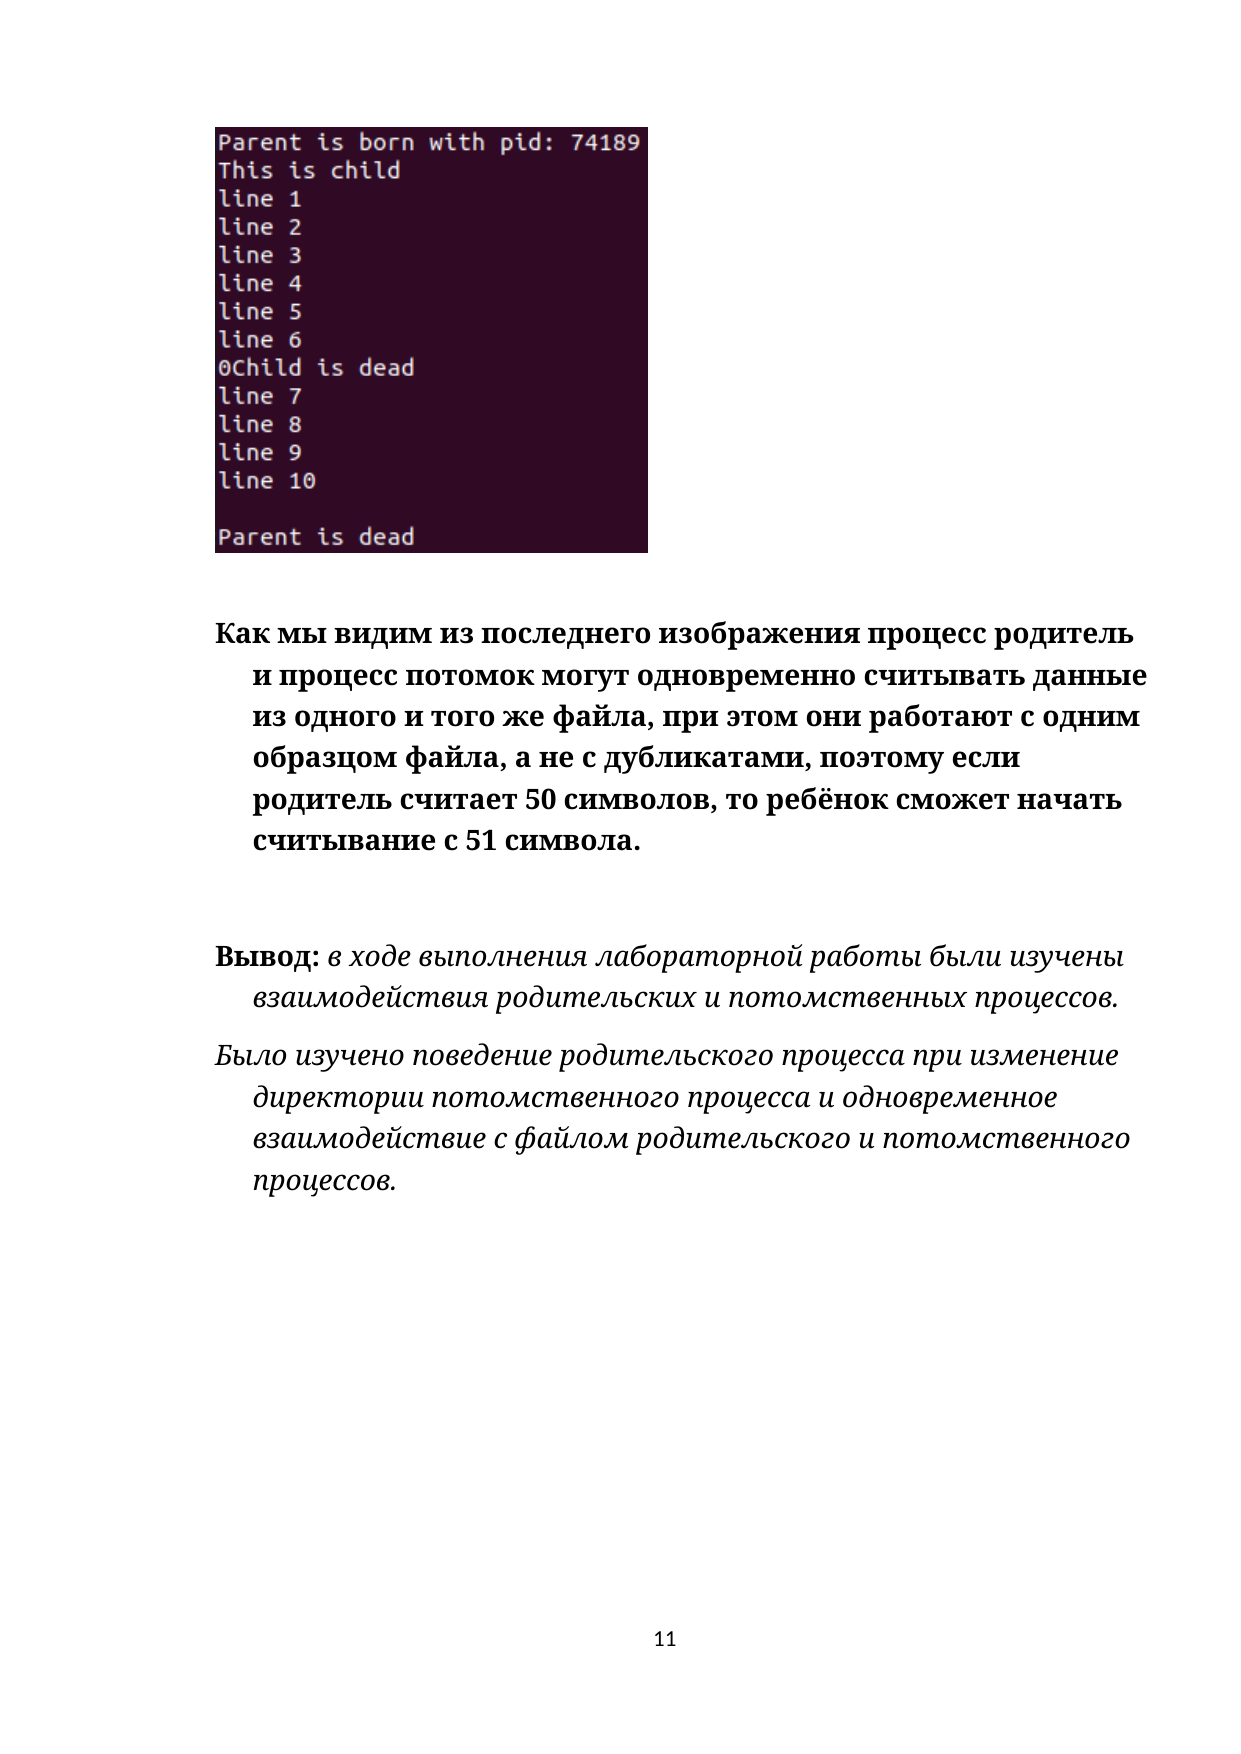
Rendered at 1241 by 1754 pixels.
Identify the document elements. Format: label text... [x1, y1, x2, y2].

text Вывод: в ходе выполнения лабораторной работы были изучены взаимодействия родительских и потомственных процессов. [215, 936, 1152, 1016]
picture [215, 127, 648, 553]
text Как мы видим из последнего изображения процесс родитель и процесс потомок могут одновременно считывать данные из одного и того же файла, при этом они работают с одним образцом файла, а не с дубликатами, поэтому если родитель считает 50 символов, то ребёнок сможет начать считывание с 51 символа. [215, 613, 1152, 859]
text Было изучено поведение родительского процесса при изменение директории потомственного процесса и одновременное взаимодействие с файлом родительского и потомственного процессов. [215, 1036, 1152, 1198]
